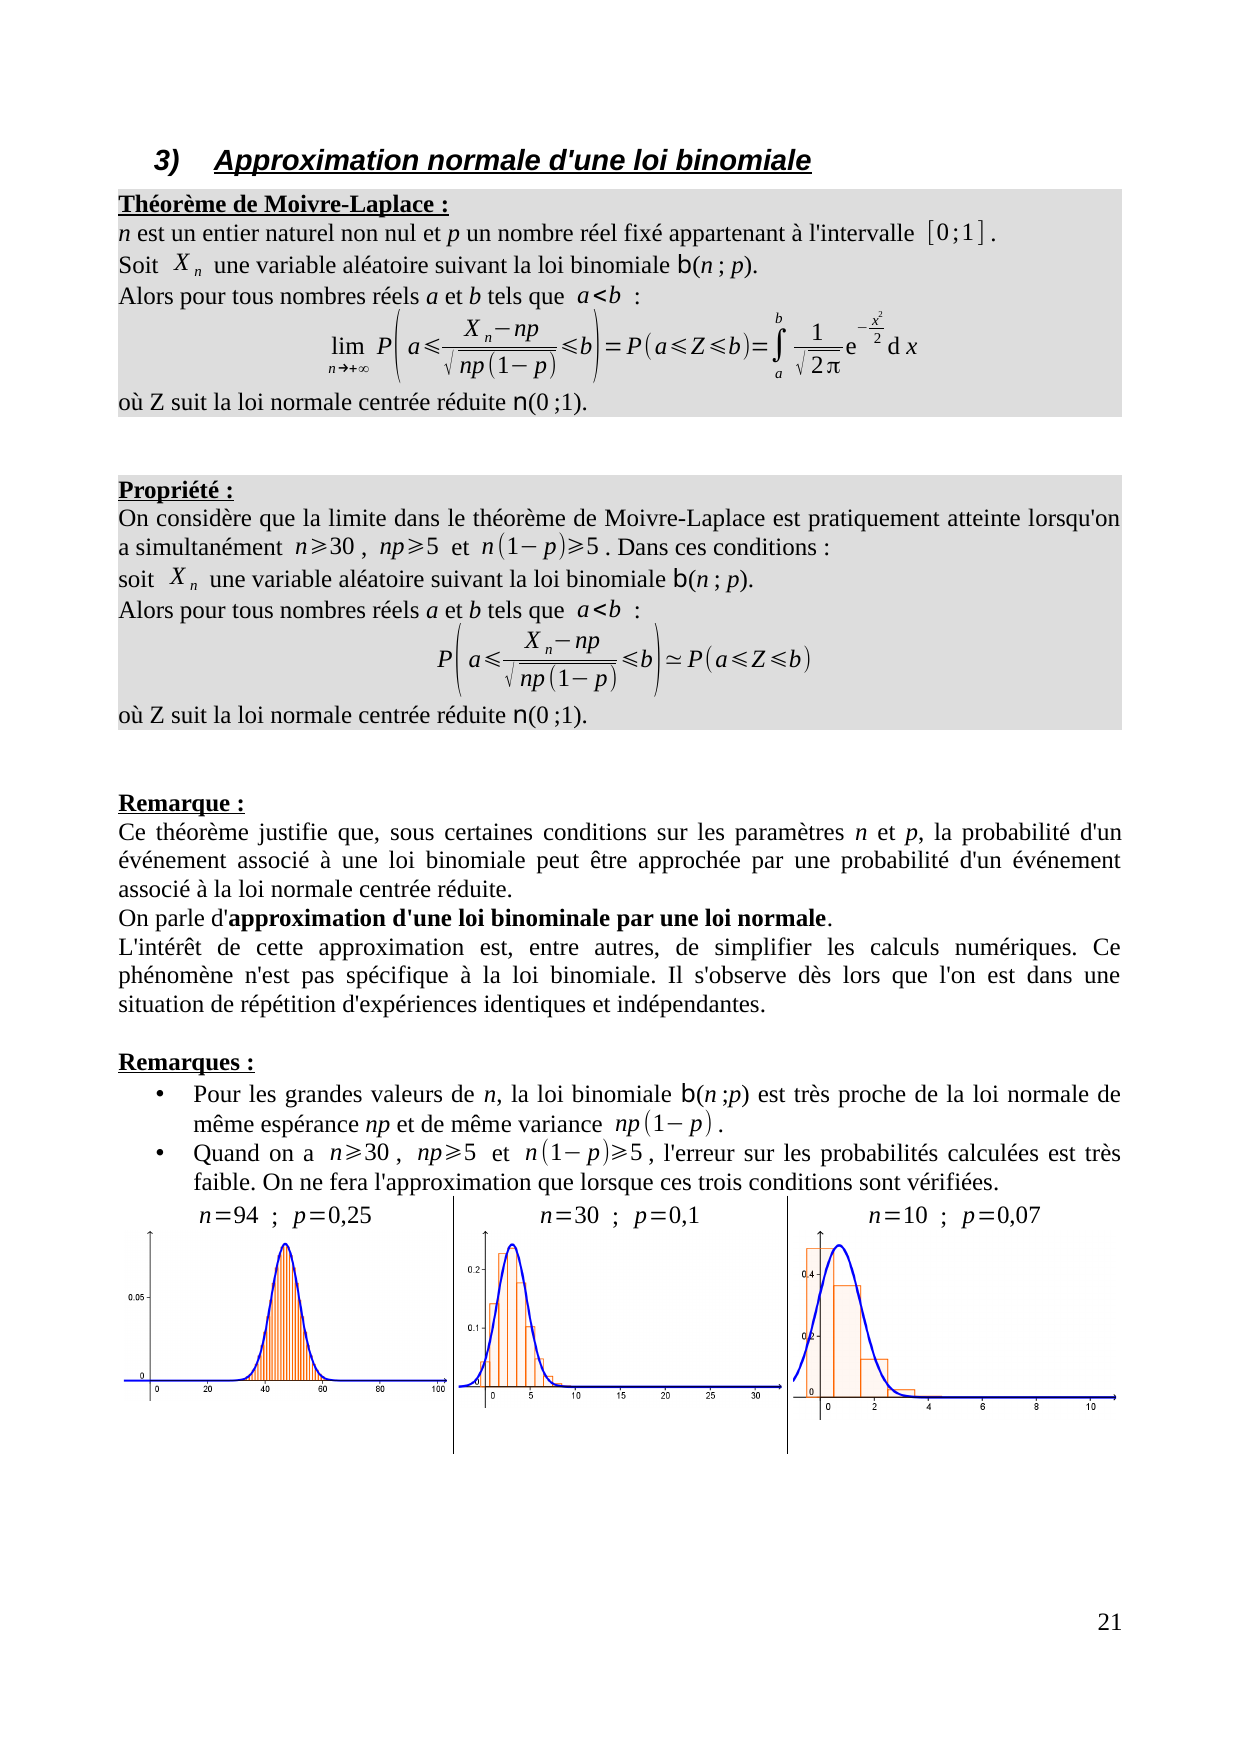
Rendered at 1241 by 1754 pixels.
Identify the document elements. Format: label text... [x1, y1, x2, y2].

list Quand on a , et , l'erreur sur les probabilités calculées est très faible. On ne fera l'approximation que lorsque ces trois conditions sont vérifiées. [156, 1138, 1122, 1196]
list Pour les grandes valeurs de n, la loi binomiale b(n ;p) est très proche de la loi normale de même espérance np et de même variance . [156, 1075, 1122, 1138]
text Ce théorème justifie que, sous certaines conditions sur les paramètres n et p, la probabilité d'un événement associé à une loi binomiale peut être approchée par une probabilité d'un événement associé à la loi normale centrée réduite. [118, 817, 1122, 903]
text soit une variable aléatoire suivant la loi binomiale b(n ; p). [118, 561, 1122, 595]
text Alors pour tous nombres réels a et b tels que : [118, 281, 1122, 309]
text Soit une variable aléatoire suivant la loi binomiale b(n ; p). [118, 247, 1122, 281]
text Remarque : [118, 788, 1122, 817]
text On parle d'approximation d'une loi binominale par une loi normale. [118, 903, 1122, 932]
text n est un entier naturel non nul et p un nombre réel fixé appartenant à l'intervalle . [118, 218, 1122, 247]
table_header ; [454, 1196, 787, 1454]
text On considère que la limite dans le théorème de Moivre-Laplace est pratiquement atteinte lorsqu'on a simultanément , et . Dans ces conditions : [118, 503, 1122, 561]
text L'intérêt de cette approximation est, entre autres, de simplifier les calculs numériques. Ce phénomène n'est pas spécifique à la loi binomiale. Il s'observe dès lors que l'on est dans une situation de répétition d'expériences identiques et indépendantes. [118, 932, 1122, 1018]
text où Z suit la loi normale centrée réduite n(0 ;1). [118, 383, 1122, 417]
text Propriété : [118, 475, 1122, 503]
text Théorème de Moivre-Laplace : [118, 189, 1122, 218]
subtitle Approximation normale d'une loi binomiale [153, 143, 1122, 177]
table_header ; [788, 1196, 1122, 1454]
text Remarques : [118, 1047, 1122, 1075]
text où Z suit la loi normale centrée réduite n(0 ;1). [118, 696, 1122, 730]
table_header ; [118, 1196, 453, 1454]
text Alors pour tous nombres réels a et b tels que : [118, 595, 1122, 624]
